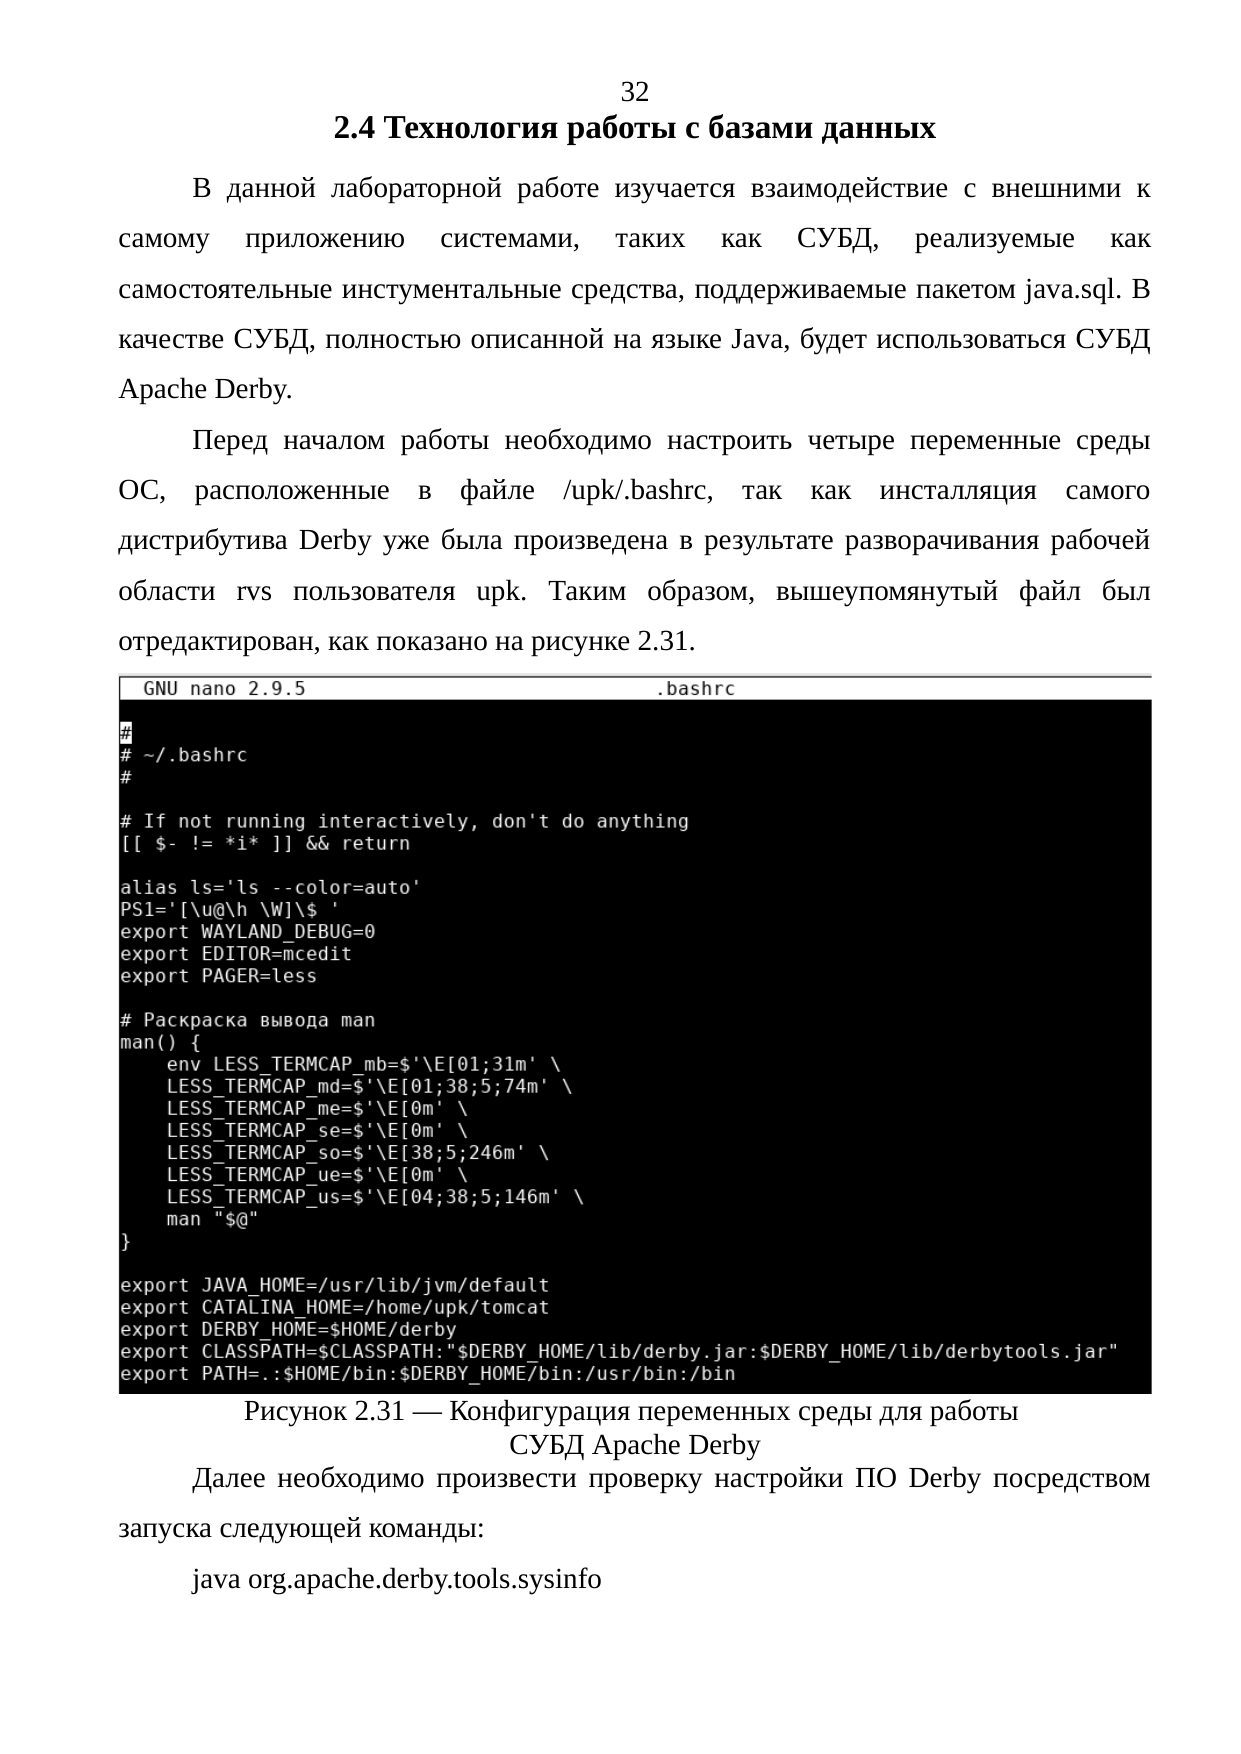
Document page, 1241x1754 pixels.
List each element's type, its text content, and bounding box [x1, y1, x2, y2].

text Далее необходимо произвести проверку настройки ПО Derby посредством запуска следующей команды: [118, 1460, 1152, 1544]
text java org.apache.derby.tools.sysinfo [118, 1561, 1152, 1594]
text В данной лабораторной работе изучается взаимодействие с внешними к самому приложению системами, таких как СУБД, реализуемые как самостоятельные инстументальные средства, поддерживаемые пакетом java.sql. В качестве СУБД, полностью описанной на языке Java, будет использоваться СУБД Apache Derby. [118, 170, 1152, 405]
text Перед началом работы необходимо настроить четыре переменные среды ОС, расположенные в файле /upk/.bashrc, так как инсталляция самого дистрибутива Derby уже была произведена в результате разворачивания рабочей области rvs пользователя upk. Таким образом, вышеупомянутый файл был отредактирован, как показано на рисунке 2.31. [118, 422, 1152, 657]
text Рисунок 2.31 — Конфигурация переменных среды для работы СУБД Apache Derby [118, 1394, 1152, 1460]
subtitle 2.4 Технология работы с базами данных [118, 107, 1152, 146]
